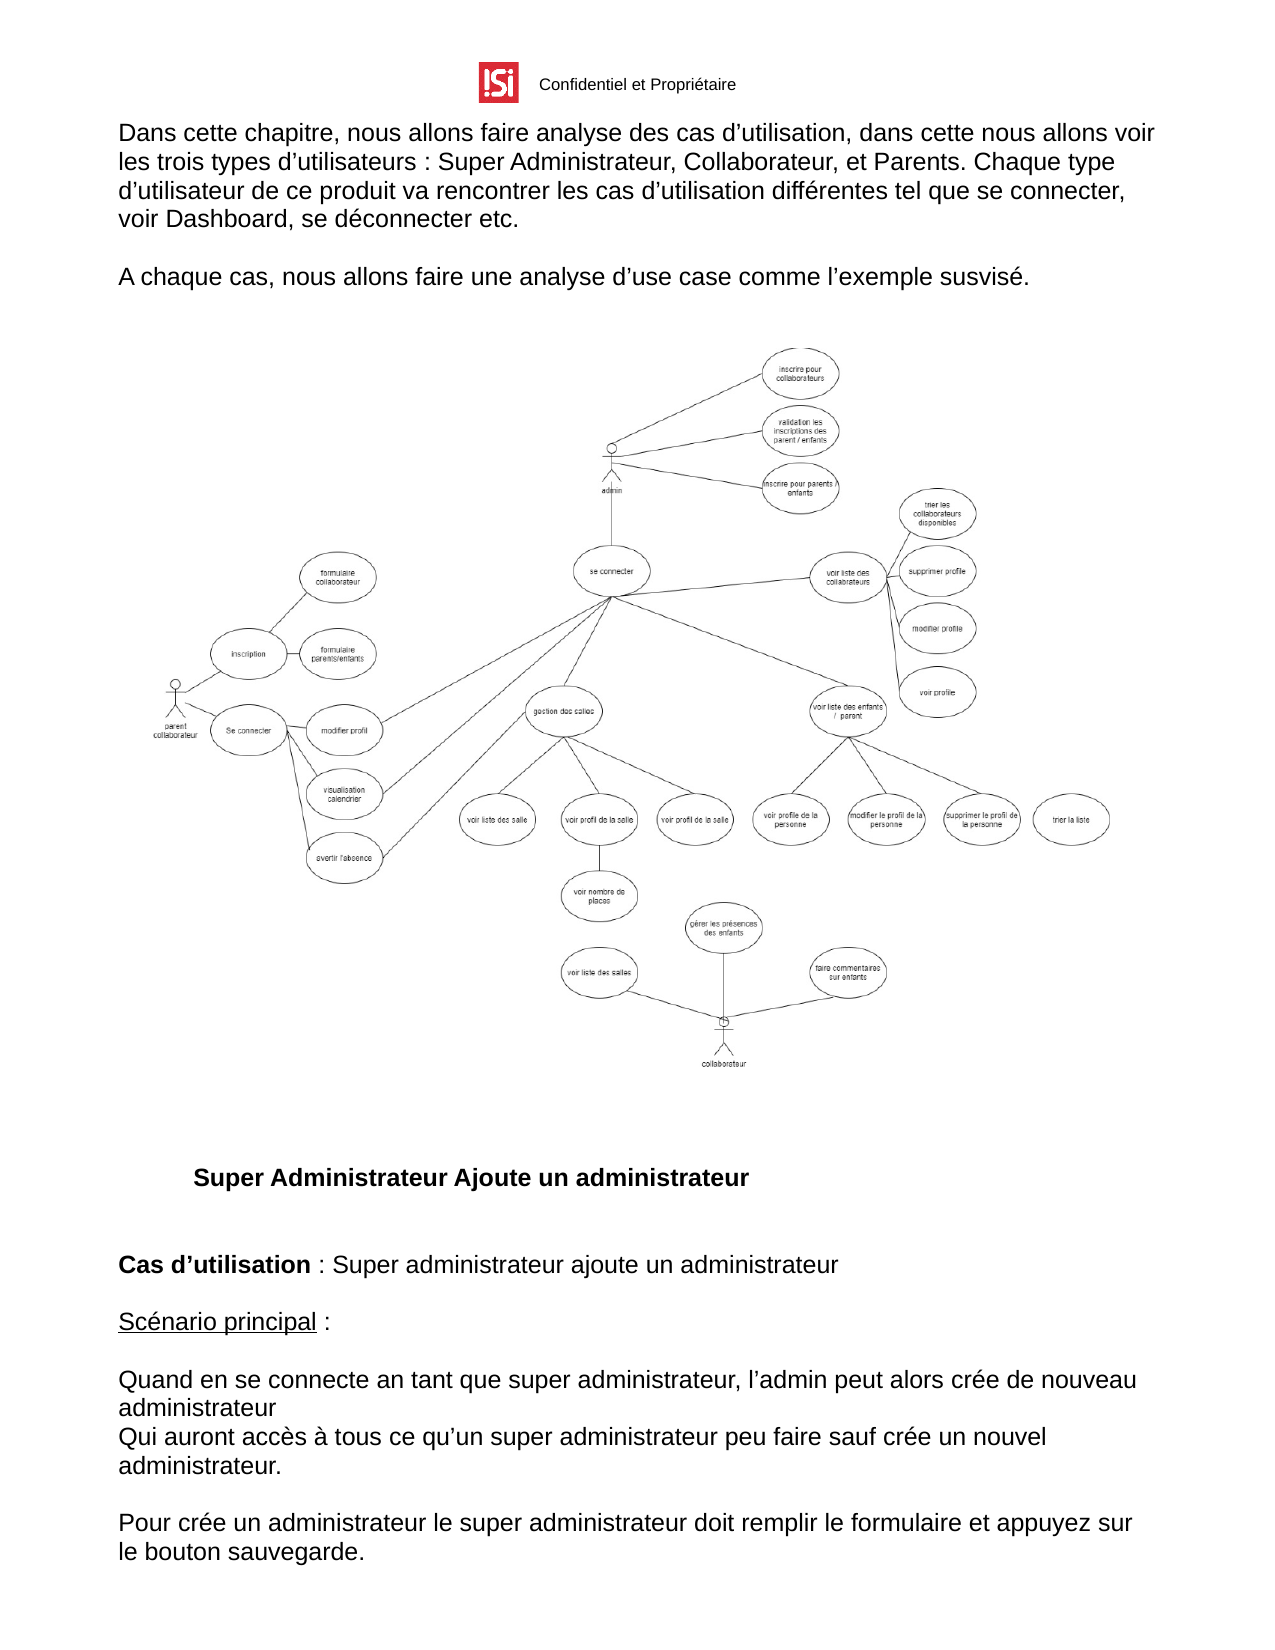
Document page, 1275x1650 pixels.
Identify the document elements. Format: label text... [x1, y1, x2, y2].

subtitle Super Administrateur Ajoute un administrateur [193, 1163, 1157, 1192]
text Scénario principal : [118, 1307, 1157, 1336]
text Pour crée un administrateur le super administrateur doit remplir le formulaire et appuyez sur le bouton sauvegarde. [118, 1508, 1157, 1566]
text Quand en se connecte an tant que super administrateur, l’admin peut alors crée de nouveau administrateur [118, 1364, 1157, 1422]
text Cas d’utilisation : Super administrateur ajoute un administrateur [118, 1249, 1157, 1278]
text Dans cette chapitre, nous allons faire analyse des cas d’utilisation, dans cette nous allons voir les trois types d’utilisateurs : Super Administrateur, Collaborateur, et Parents. Chaque type d’utilisateur de ce produit va rencontrer les cas d’utilisation différentes tel que se connecter, voir Dashboard, se déconnecter etc. [118, 118, 1157, 233]
text Qui auront accès à tous ce qu’un super administrateur peu faire sauf crée un nouvel administrateur. [118, 1422, 1157, 1479]
text A chaque cas, nous allons faire une analyse d’use case comme l’exemple susvisé. [118, 262, 1157, 291]
